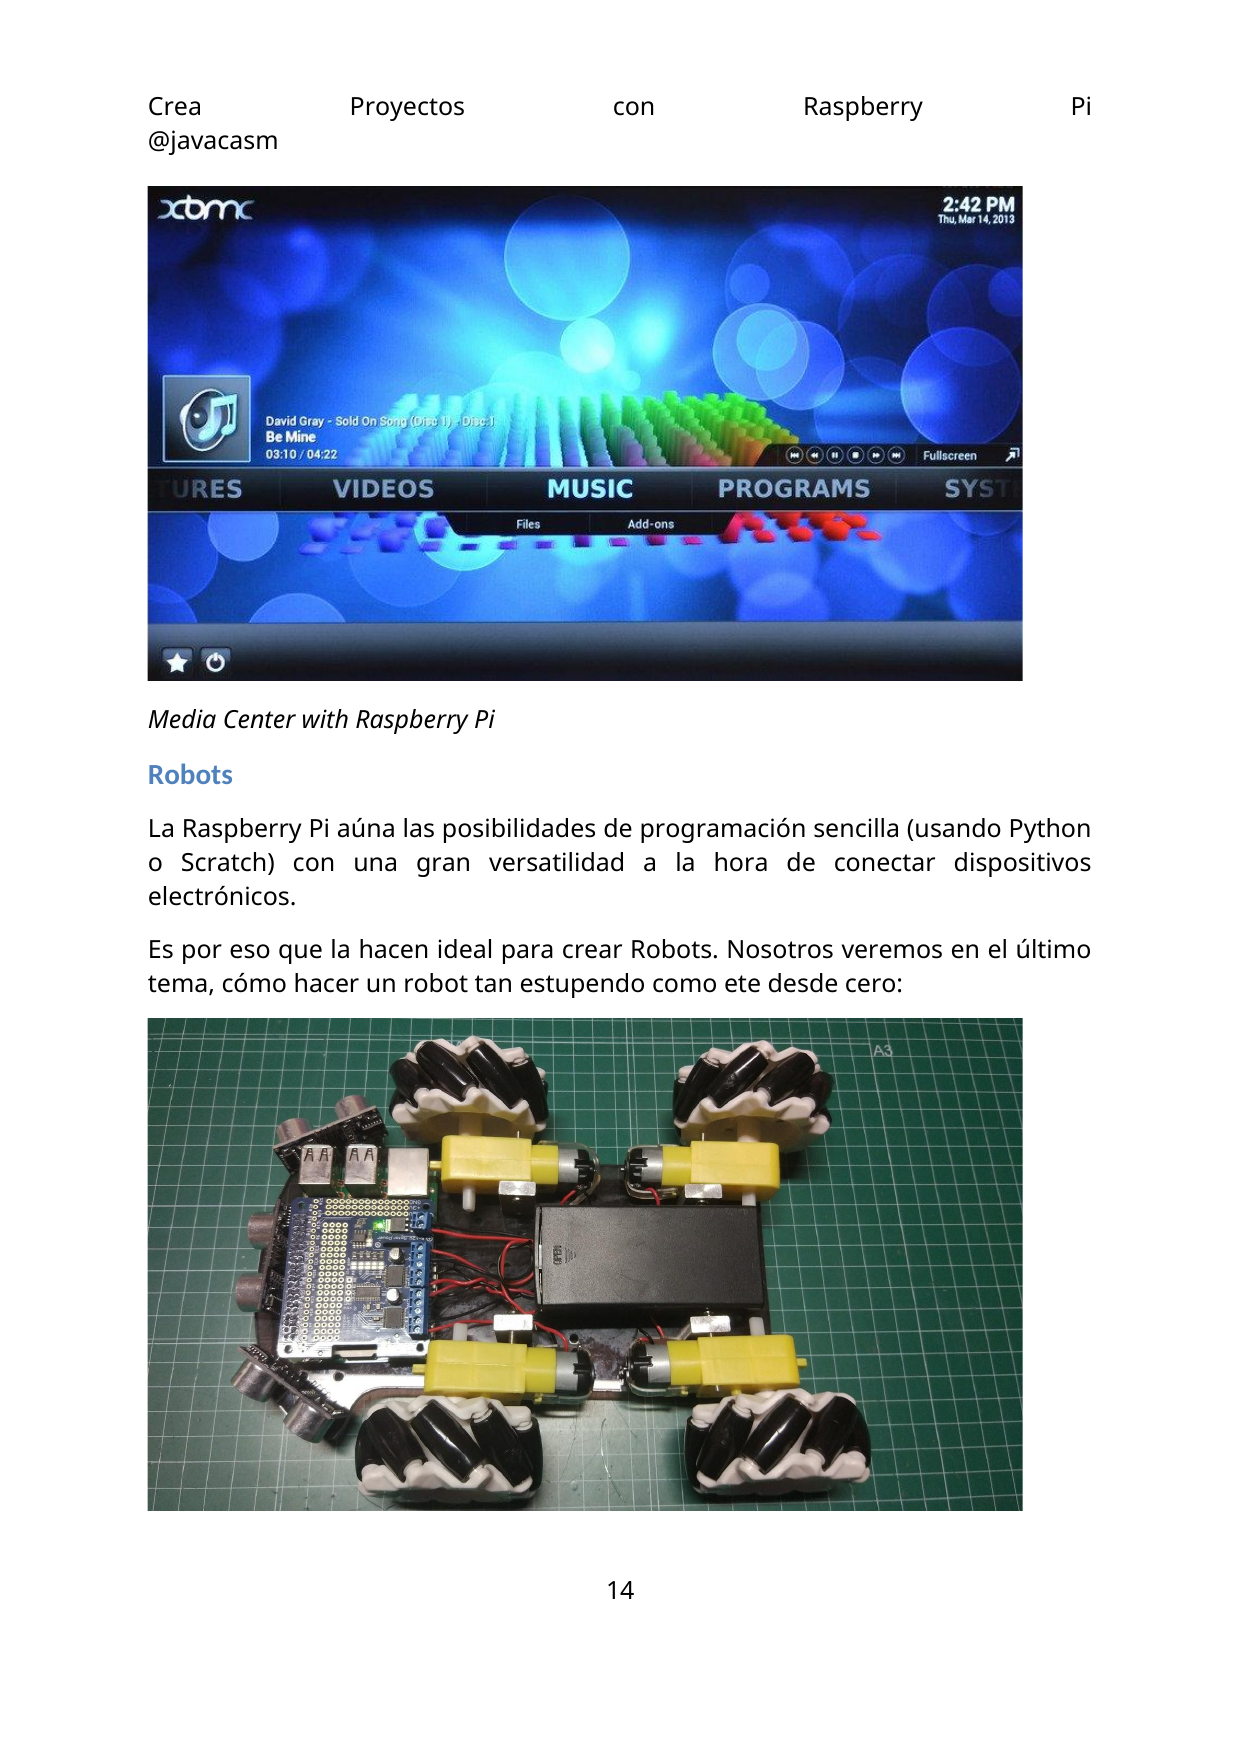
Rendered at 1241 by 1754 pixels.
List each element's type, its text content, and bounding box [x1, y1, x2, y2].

picture [147, 186, 1023, 681]
subtitle Robots [148, 756, 1093, 792]
text La Raspberry Pi aúna las posibilidades de programación sencilla (usando Python o Scratch) con una gran versatilidad a la hora de conectar dispositivos electrónicos. [148, 811, 1093, 913]
picture [147, 1018, 1023, 1511]
text Es por eso que la hacen ideal para crear Robots. Nosotros veremos en el último tema, cómo hacer un robot tan estupendo como ete desde cero: [148, 932, 1093, 1000]
text Media Center with Raspberry Pi [148, 701, 1093, 735]
